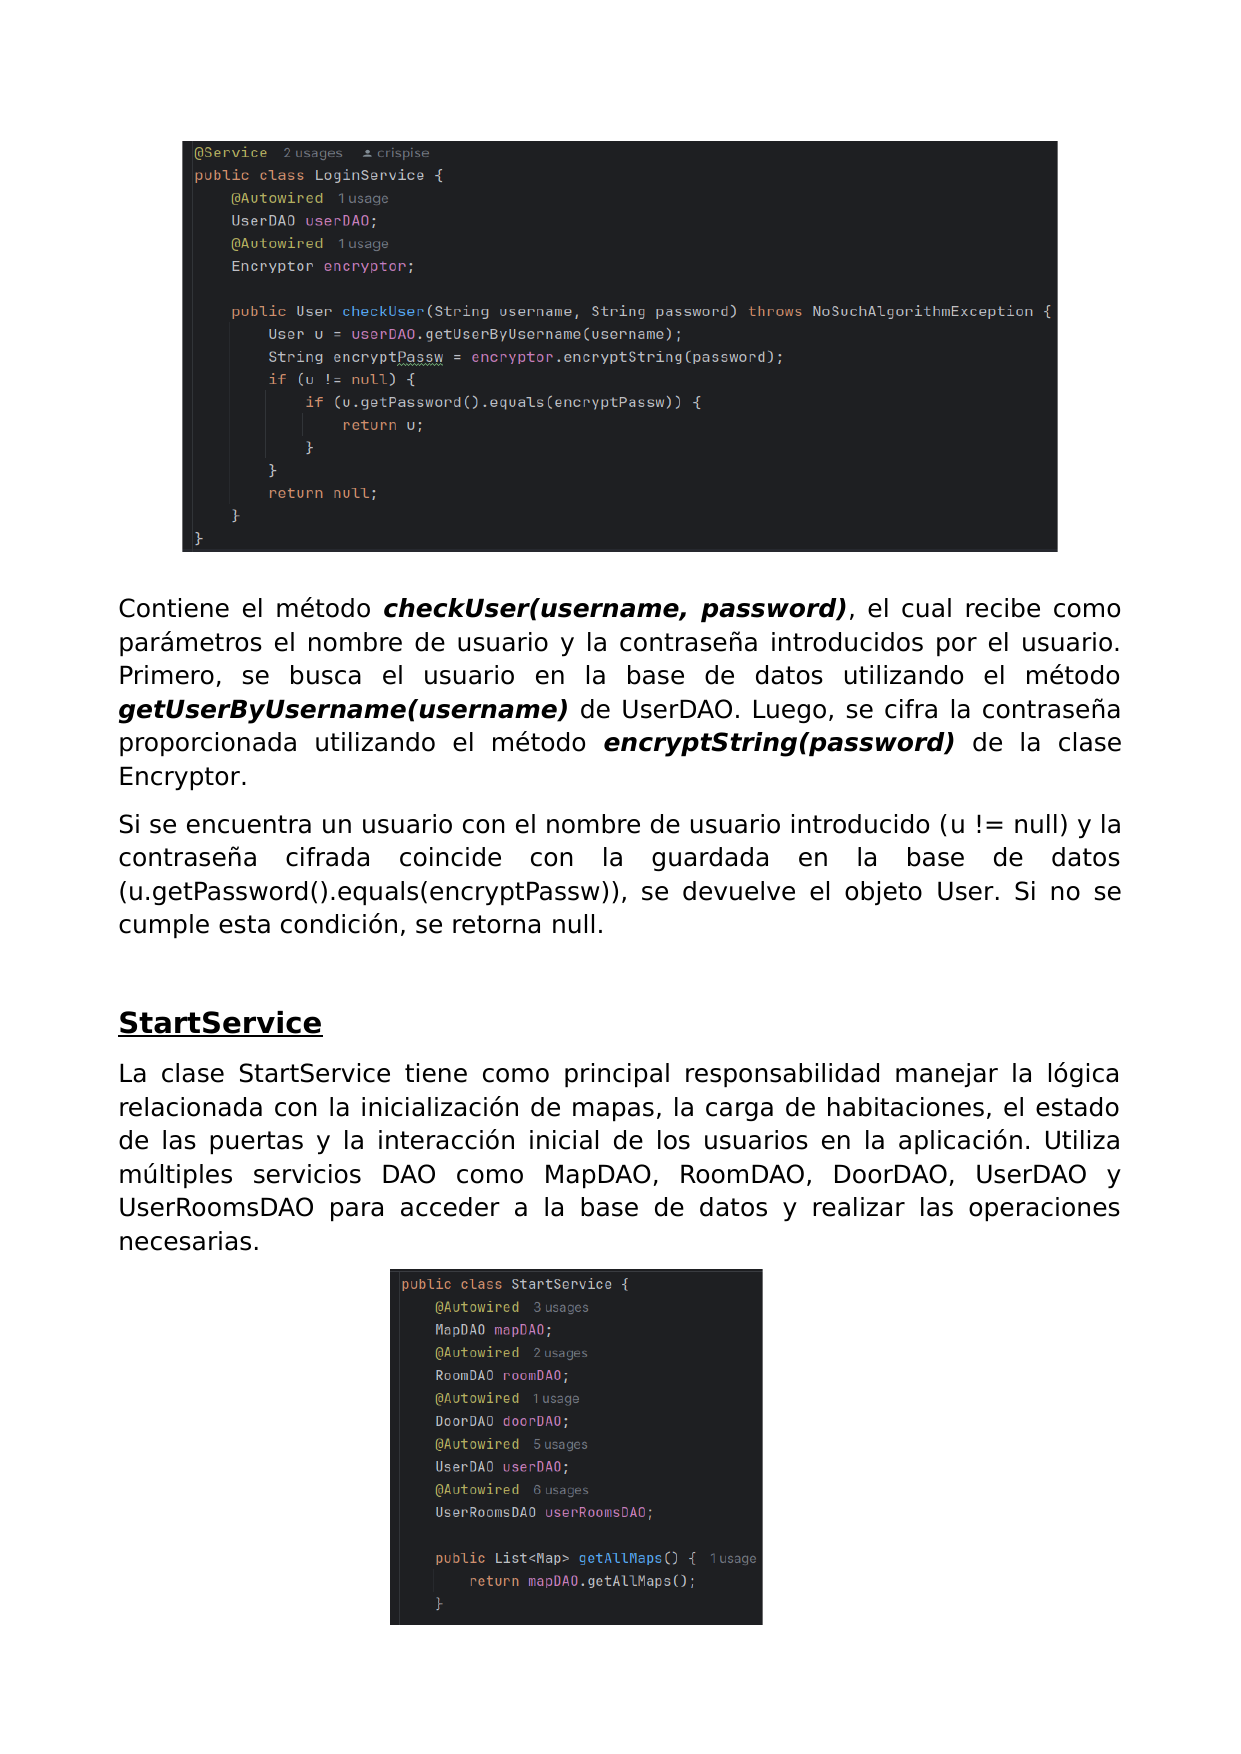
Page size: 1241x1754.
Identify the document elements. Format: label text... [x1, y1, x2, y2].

text StartService [118, 1006, 1122, 1040]
text Si se encuentra un usuario con el nombre de usuario introducido (u != null) y la contraseña cifrada coincide con la guardada en la base de datos (u.getPassword().equals(encryptPassw)), se devuelve el objeto User. Si no se cumple esta condición, se retorna null. [118, 810, 1122, 940]
picture [182, 141, 1058, 552]
text Contiene el método checkUser(username, password), el cual recibe como parámetros el nombre de usuario y la contraseña introducidos por el usuario. Primero, se busca el usuario en la base de datos utilizando el método getUserByUsername(username) de UserDAO. Luego, se cifra la contraseña proporcionada utilizando el método encryptString(password) de la clase Encryptor. [118, 594, 1122, 791]
picture [390, 1269, 763, 1625]
text La clase StartService tiene como principal responsabilidad manejar la lógica relacionada con la inicialización de mapas, la carga de habitaciones, el estado de las puertas y la interacción inicial de los usuarios en la aplicación. Utiliza múltiples servicios DAO como MapDAO, RoomDAO, DoorDAO, UserDAO y UserRoomsDAO para acceder a la base de datos y realizar las operaciones necesarias. [118, 1059, 1122, 1256]
